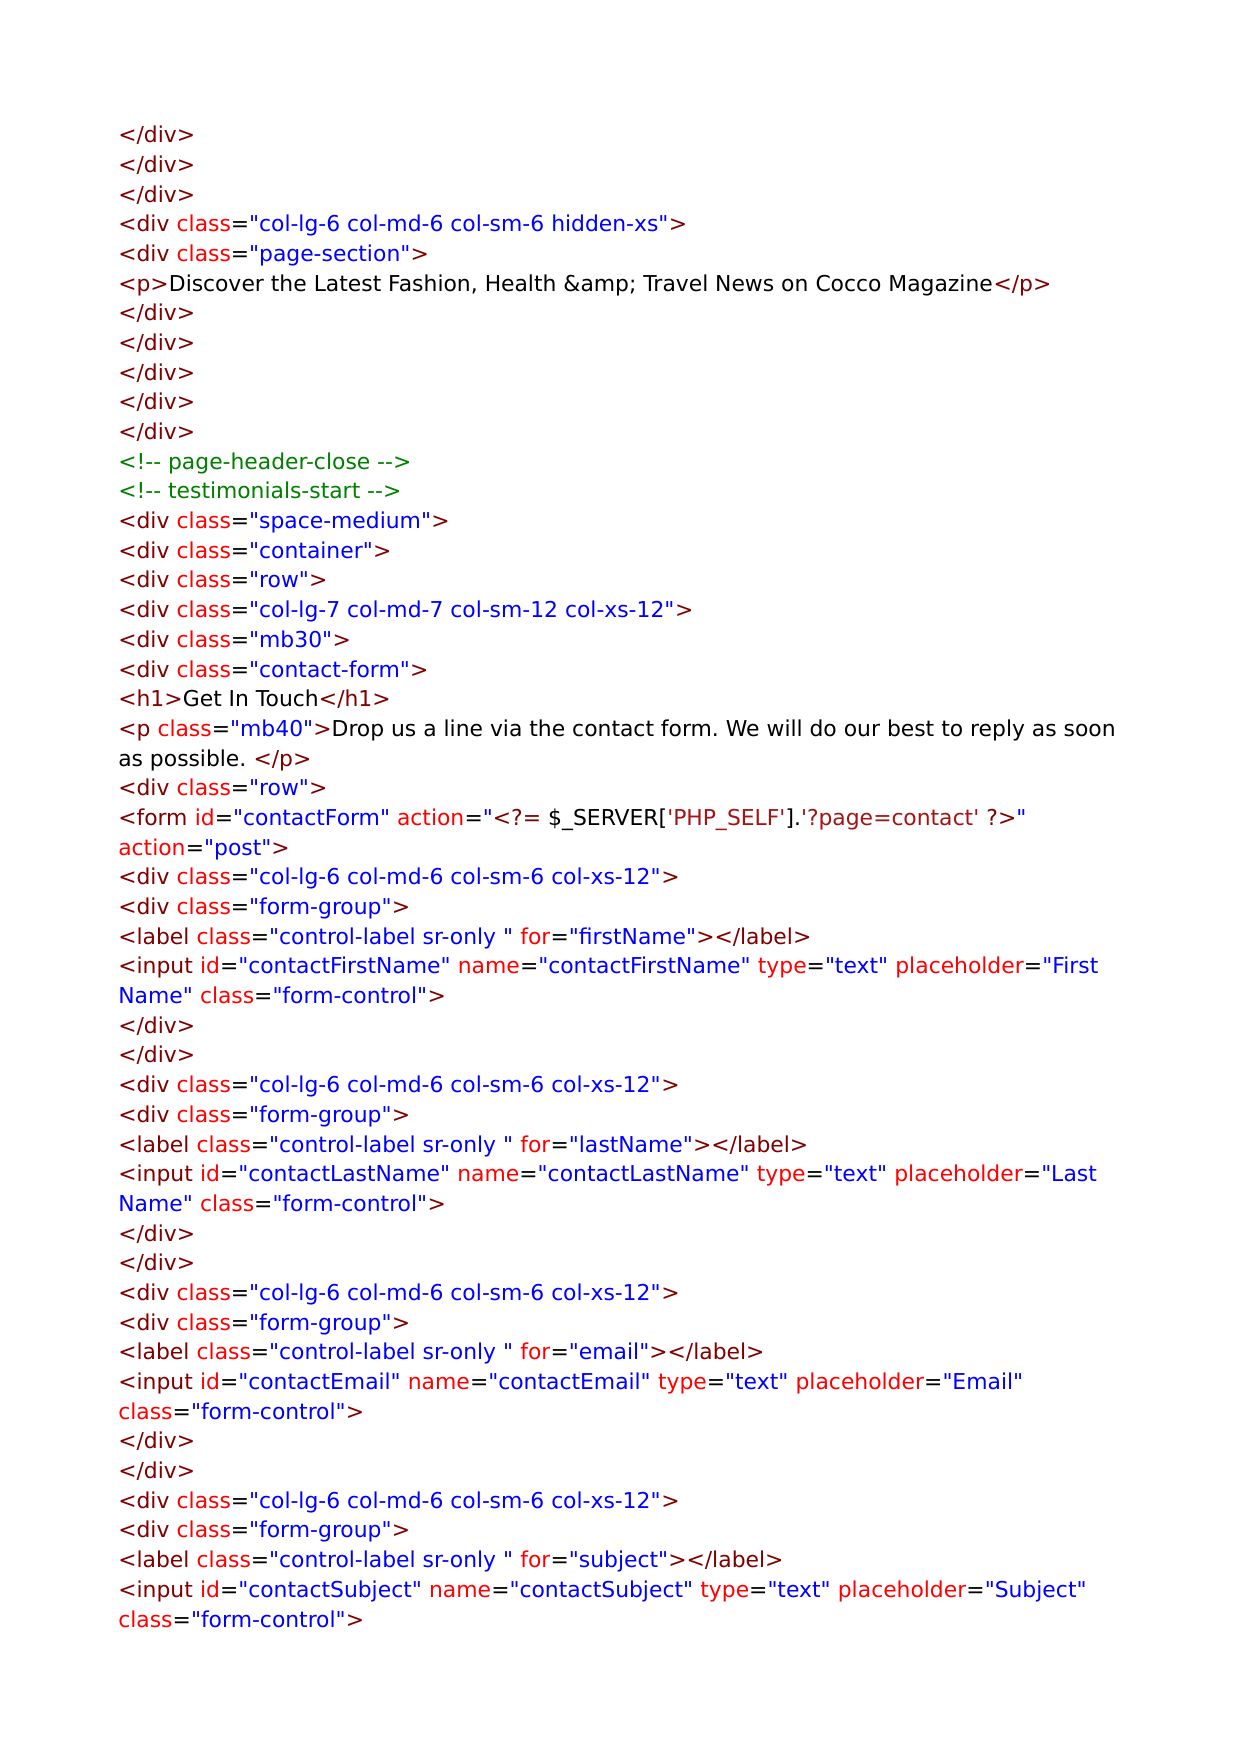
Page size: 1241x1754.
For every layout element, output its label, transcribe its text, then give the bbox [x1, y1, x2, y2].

text <label class="control-label sr-only " for="firstName"></label> [118, 920, 1122, 949]
text <form id="contactForm" action="<?= $_SERVER['PHP_SELF'].'?page=contact' ?>" action="post"> [118, 801, 1122, 860]
text <div class="form-group"> [118, 1306, 1122, 1335]
text <div class="form-group"> [118, 890, 1122, 920]
text </div> [118, 148, 1122, 177]
text <!-- testimonials-start --> [118, 474, 1122, 504]
text <div class="row"> [118, 771, 1122, 801]
text <div class="col-lg-6 col-md-6 col-sm-6 hidden-xs"> [118, 207, 1122, 237]
text </div> [118, 1009, 1122, 1038]
text <div class="form-group"> [118, 1098, 1122, 1127]
text <div class="col-lg-6 col-md-6 col-sm-6 col-xs-12"> [118, 1068, 1122, 1098]
text <div class="form-group"> [118, 1513, 1122, 1543]
text <label class="control-label sr-only " for="lastName"></label> [118, 1127, 1122, 1157]
text <div class="col-lg-7 col-md-7 col-sm-12 col-xs-12"> [118, 593, 1122, 623]
text </div> [118, 1246, 1122, 1276]
text <label class="control-label sr-only " for="subject"></label> [118, 1543, 1122, 1573]
text <h1>Get In Touch</h1> [118, 682, 1122, 712]
text <div class="col-lg-6 col-md-6 col-sm-6 col-xs-12"> [118, 1276, 1122, 1306]
text </div> [118, 1038, 1122, 1068]
text <input id="contactFirstName" name="contactFirstName" type="text" placeholder="First Name" class="form-control"> [118, 949, 1122, 1009]
text <div class="page-section"> [118, 237, 1122, 267]
text <p>Discover the Latest Fashion, Health &amp; Travel News on Cocco Magazine</p> [118, 267, 1122, 296]
text <input id="contactLastName" name="contactLastName" type="text" placeholder="Last Name" class="form-control"> [118, 1157, 1122, 1217]
text </div> [118, 1217, 1122, 1246]
text <input id="contactSubject" name="contactSubject" type="text" placeholder="Subject" class="form-control"> [118, 1573, 1122, 1632]
text <p class="mb40">Drop us a line via the contact form. We will do our best to reply as soon as possible. </p> [118, 712, 1122, 771]
text <input id="contactEmail" name="contactEmail" type="text" placeholder="Email" class="form-control"> [118, 1365, 1122, 1424]
text <div class="mb30"> [118, 623, 1122, 652]
text </div> [118, 1424, 1122, 1454]
text <div class="col-lg-6 col-md-6 col-sm-6 col-xs-12"> [118, 860, 1122, 890]
text <div class="row"> [118, 563, 1122, 593]
text </div> [118, 118, 1122, 148]
text </div> [118, 356, 1122, 385]
text <div class="contact-form"> [118, 652, 1122, 682]
text </div> [118, 296, 1122, 326]
text </div> [118, 326, 1122, 356]
text </div> [118, 385, 1122, 415]
text <div class="col-lg-6 col-md-6 col-sm-6 col-xs-12"> [118, 1484, 1122, 1513]
text </div> [118, 1454, 1122, 1484]
text </div> [118, 177, 1122, 207]
text </div> [118, 415, 1122, 445]
text <div class="container"> [118, 534, 1122, 563]
text <label class="control-label sr-only " for="email"></label> [118, 1335, 1122, 1365]
text <div class="space-medium"> [118, 504, 1122, 534]
text <!-- page-header-close --> [118, 445, 1122, 474]
